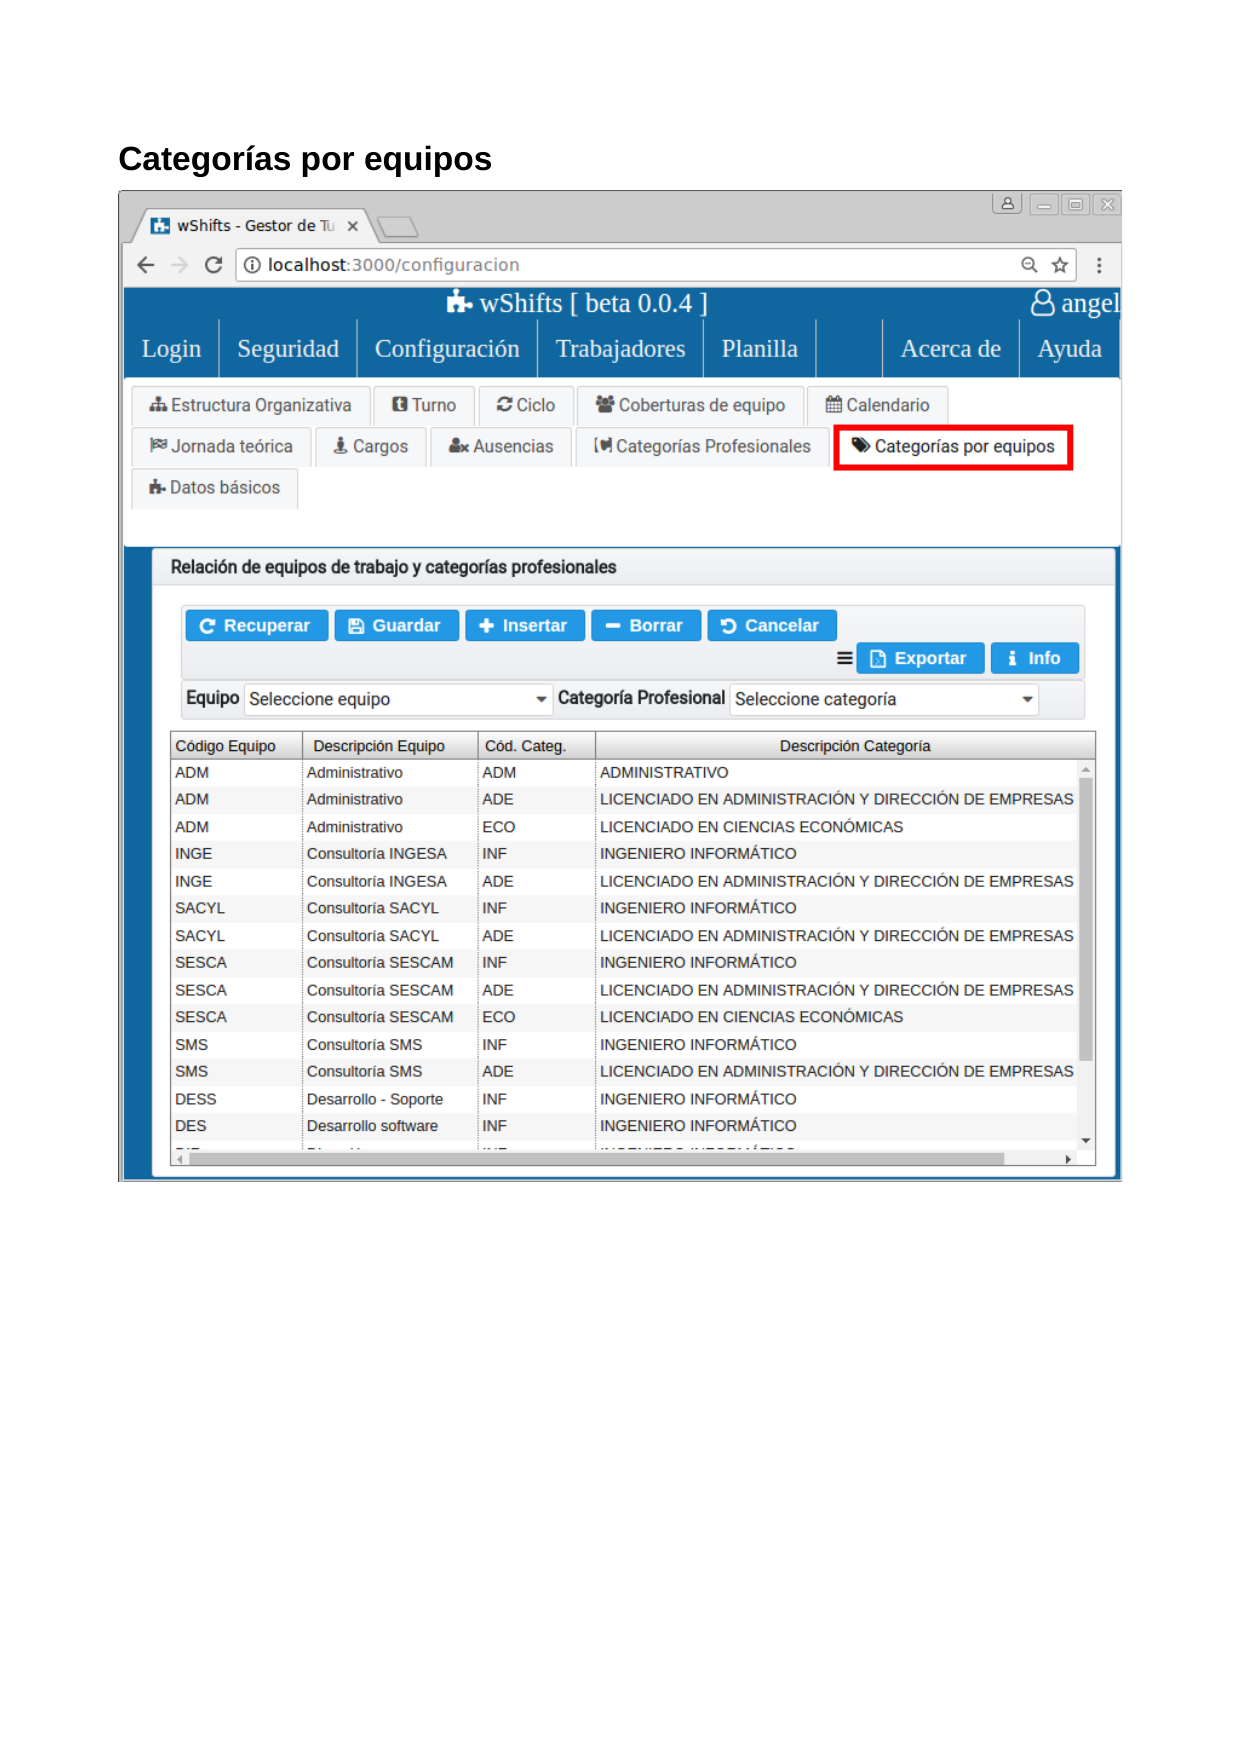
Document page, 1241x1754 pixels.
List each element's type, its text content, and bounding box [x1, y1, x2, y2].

subtitle Categorías por equipos [118, 139, 1122, 178]
picture [118, 190, 1123, 1182]
